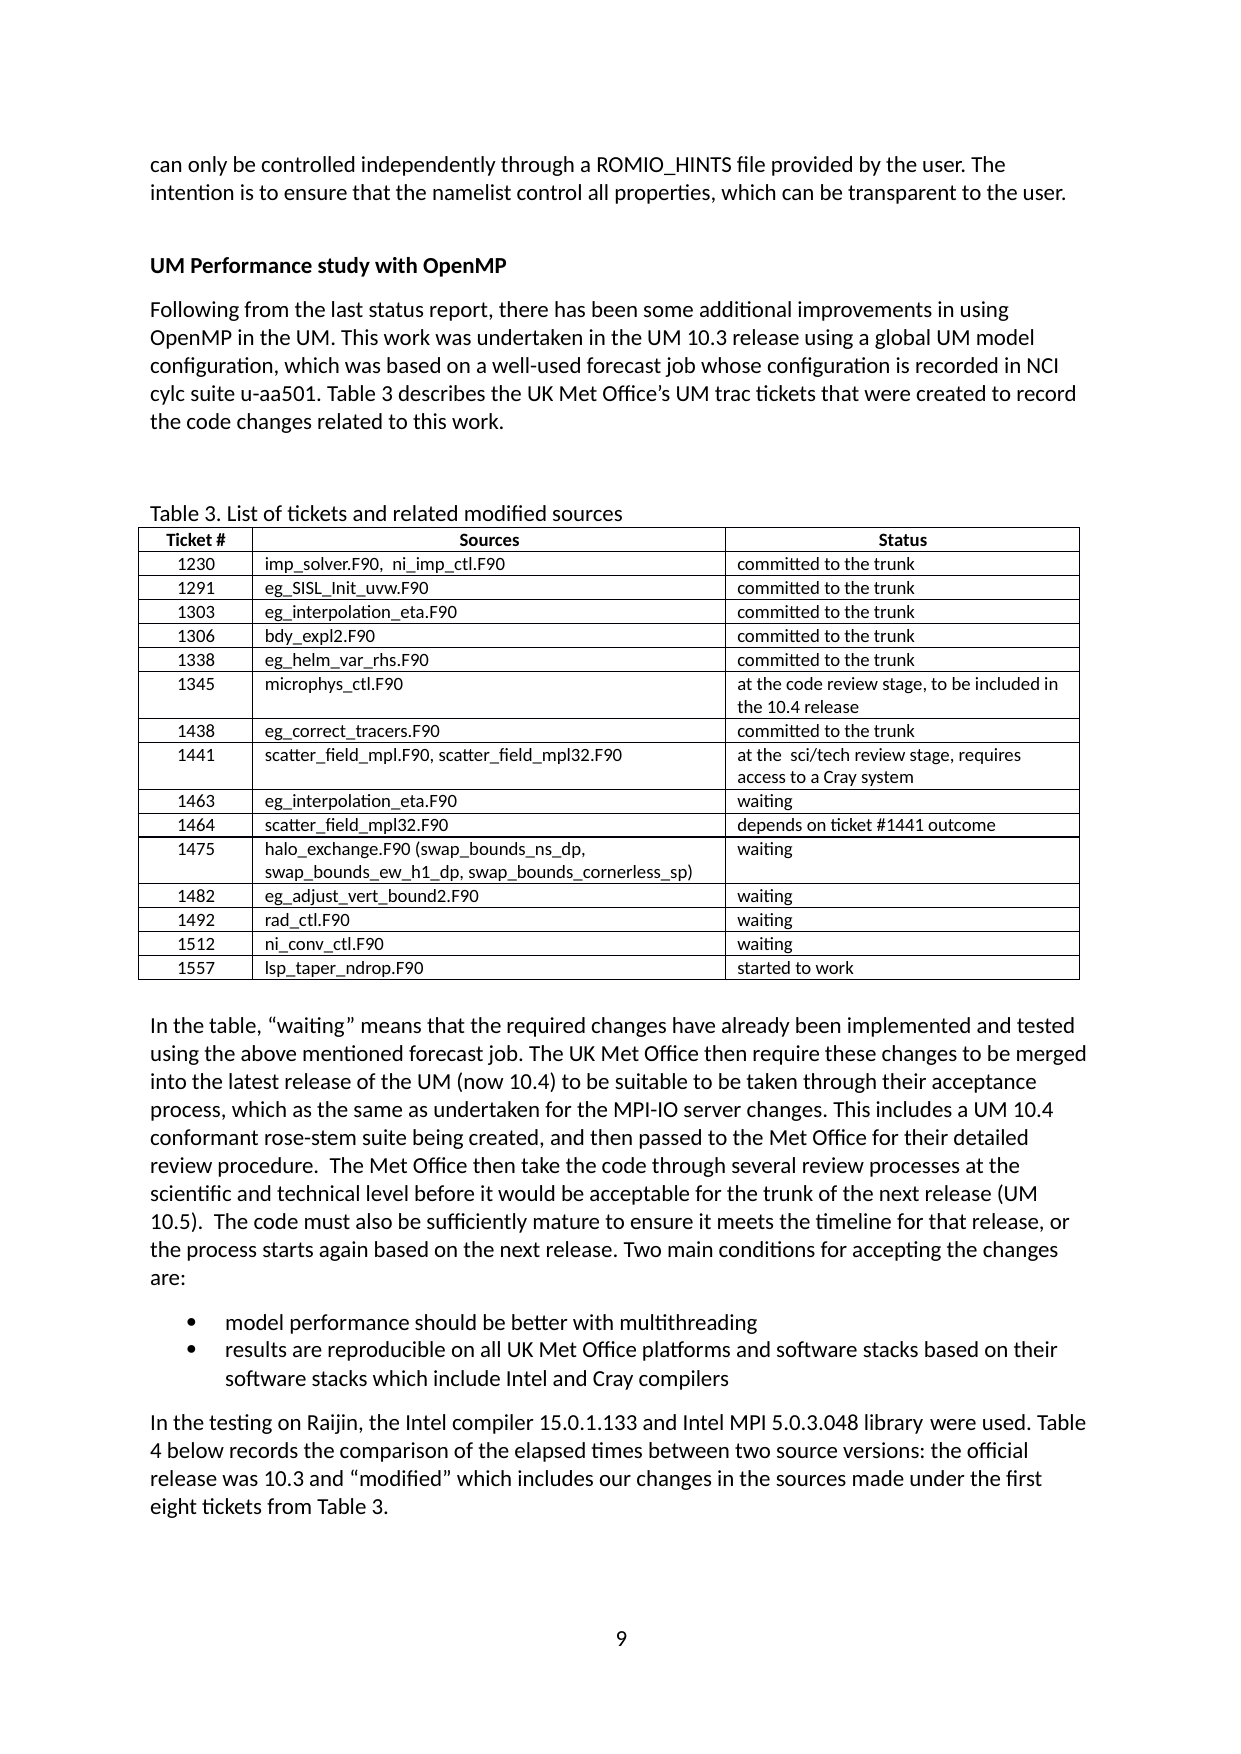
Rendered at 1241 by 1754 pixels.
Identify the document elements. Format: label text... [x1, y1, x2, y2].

table_cell at the code review stage, to be included in the 10.4 release [726, 672, 1079, 718]
table_cell 1463 [139, 790, 252, 812]
table_cell committed to the trunk [726, 624, 1079, 647]
table_cell lsp_taper_ndrop.F90 [253, 956, 725, 979]
text can only be controlled independently through a ROMIO_HINTS file provided by the user. The intention is to ensure that the namelist control all properties, which can be transparent to the user. [150, 150, 1092, 206]
table_cell bdy_expl2.F90 [253, 624, 725, 647]
text Following from the last status report, there has been some additional improvements in using OpenMP in the UM. This work was undertaken in the UM 10.3 release using a global UM model configuration, which was based on a well-used forecast job whose configuration is recorded in NCI cylc suite u-aa501. Table 3 describes the UK Met Office’s UM trac tickets that were created to record the code changes related to this work. [150, 295, 1092, 436]
table_cell ni_conv_ctl.F90 [253, 932, 725, 955]
table_header Status [726, 528, 1079, 551]
table_cell imp_solver.F90, ni_imp_ctl.F90 [253, 552, 725, 575]
table_cell microphys_ctl.F90 [253, 672, 725, 718]
text In the testing on Raijin, the Intel compiler 15.0.1.133 and Intel MPI 5.0.3.048 library were used. Table 4 below records the comparison of the elapsed times between two source versions: the official release was 10.3 and “modified” which includes our changes in the sources made under the first eight tickets from Table 3. [150, 1408, 1092, 1520]
table_cell 1291 [139, 576, 252, 599]
table_cell 1345 [139, 672, 252, 718]
table_cell 1306 [139, 624, 252, 647]
table_cell 1338 [139, 648, 252, 671]
table_cell eg_helm_var_rhs.F90 [253, 648, 725, 671]
table_cell committed to the trunk [726, 719, 1079, 742]
table_cell 1475 [139, 838, 252, 883]
table_cell at the sci/tech review stage, requires access to a Cray system [726, 743, 1079, 788]
table_cell 1512 [139, 932, 252, 955]
table_cell eg_interpolation_eta.F90 [253, 600, 725, 623]
list model performance should be better with multithreading [187, 1308, 1092, 1336]
table_cell 1557 [139, 956, 252, 979]
table_cell committed to the trunk [726, 600, 1079, 623]
table_cell scatter_field_mpl.F90, scatter_field_mpl32.F90 [253, 743, 725, 788]
table_cell 1482 [139, 884, 252, 907]
table_cell eg_interpolation_eta.F90 [253, 790, 725, 812]
table_cell waiting [726, 932, 1079, 955]
table_cell committed to the trunk [726, 648, 1079, 671]
table_cell 1438 [139, 719, 252, 742]
table_cell eg_correct_tracers.F90 [253, 719, 725, 742]
table_cell 1492 [139, 908, 252, 931]
table_cell started to work [726, 956, 1079, 979]
table_cell 1230 [139, 552, 252, 575]
table_cell halo_exchange.F90 (swap_bounds_ns_dp, swap_bounds_ew_h1_dp, swap_bounds_cornerless_sp) [253, 838, 725, 883]
table_header Ticket # [139, 528, 252, 551]
table_cell 1464 [139, 814, 252, 836]
table_header Sources [253, 528, 725, 551]
table_cell waiting [726, 884, 1079, 907]
table_cell waiting [726, 838, 1079, 883]
table_cell eg_adjust_vert_bound2.F90 [253, 884, 725, 907]
table_cell committed to the trunk [726, 552, 1079, 575]
text Table 3. List of tickets and related modified sources [150, 499, 1092, 527]
table_cell scatter_field_mpl32.F90 [253, 814, 725, 836]
table_cell rad_ctl.F90 [253, 908, 725, 931]
table_cell depends on ticket #1441 outcome [726, 814, 1079, 836]
table_cell 1303 [139, 600, 252, 623]
table_cell committed to the trunk [726, 576, 1079, 599]
text In the table, “waiting” means that the required changes have already been implemented and tested using the above mentioned forecast job. The UK Met Office then require these changes to be merged into the latest release of the UM (now 10.4) to be suitable to be taken through their acceptance process, which as the same as undertaken for the MPI-IO server changes. This includes a UM 10.4 conformant rose-stem suite being created, and then passed to the Met Office for their detailed review procedure. The Met Office then take the code through several review processes at the scientific and technical level before it would be acceptable for the trunk of the next release (UM 10.5). The code must also be sufficiently mature to ensure it meets the timeline for that release, or the process starts again based on the next release. Two main conditions for accepting the changes are: [150, 1011, 1092, 1291]
table_cell eg_SISL_Init_uvw.F90 [253, 576, 725, 599]
table_cell waiting [726, 908, 1079, 931]
table_cell 1441 [139, 743, 252, 788]
list results are reproducible on all UK Met Office platforms and software stacks based on their software stacks which include Intel and Cray compilers [187, 1336, 1092, 1392]
table_cell waiting [726, 790, 1079, 812]
text UM Performance study with OpenMP [150, 251, 1092, 279]
